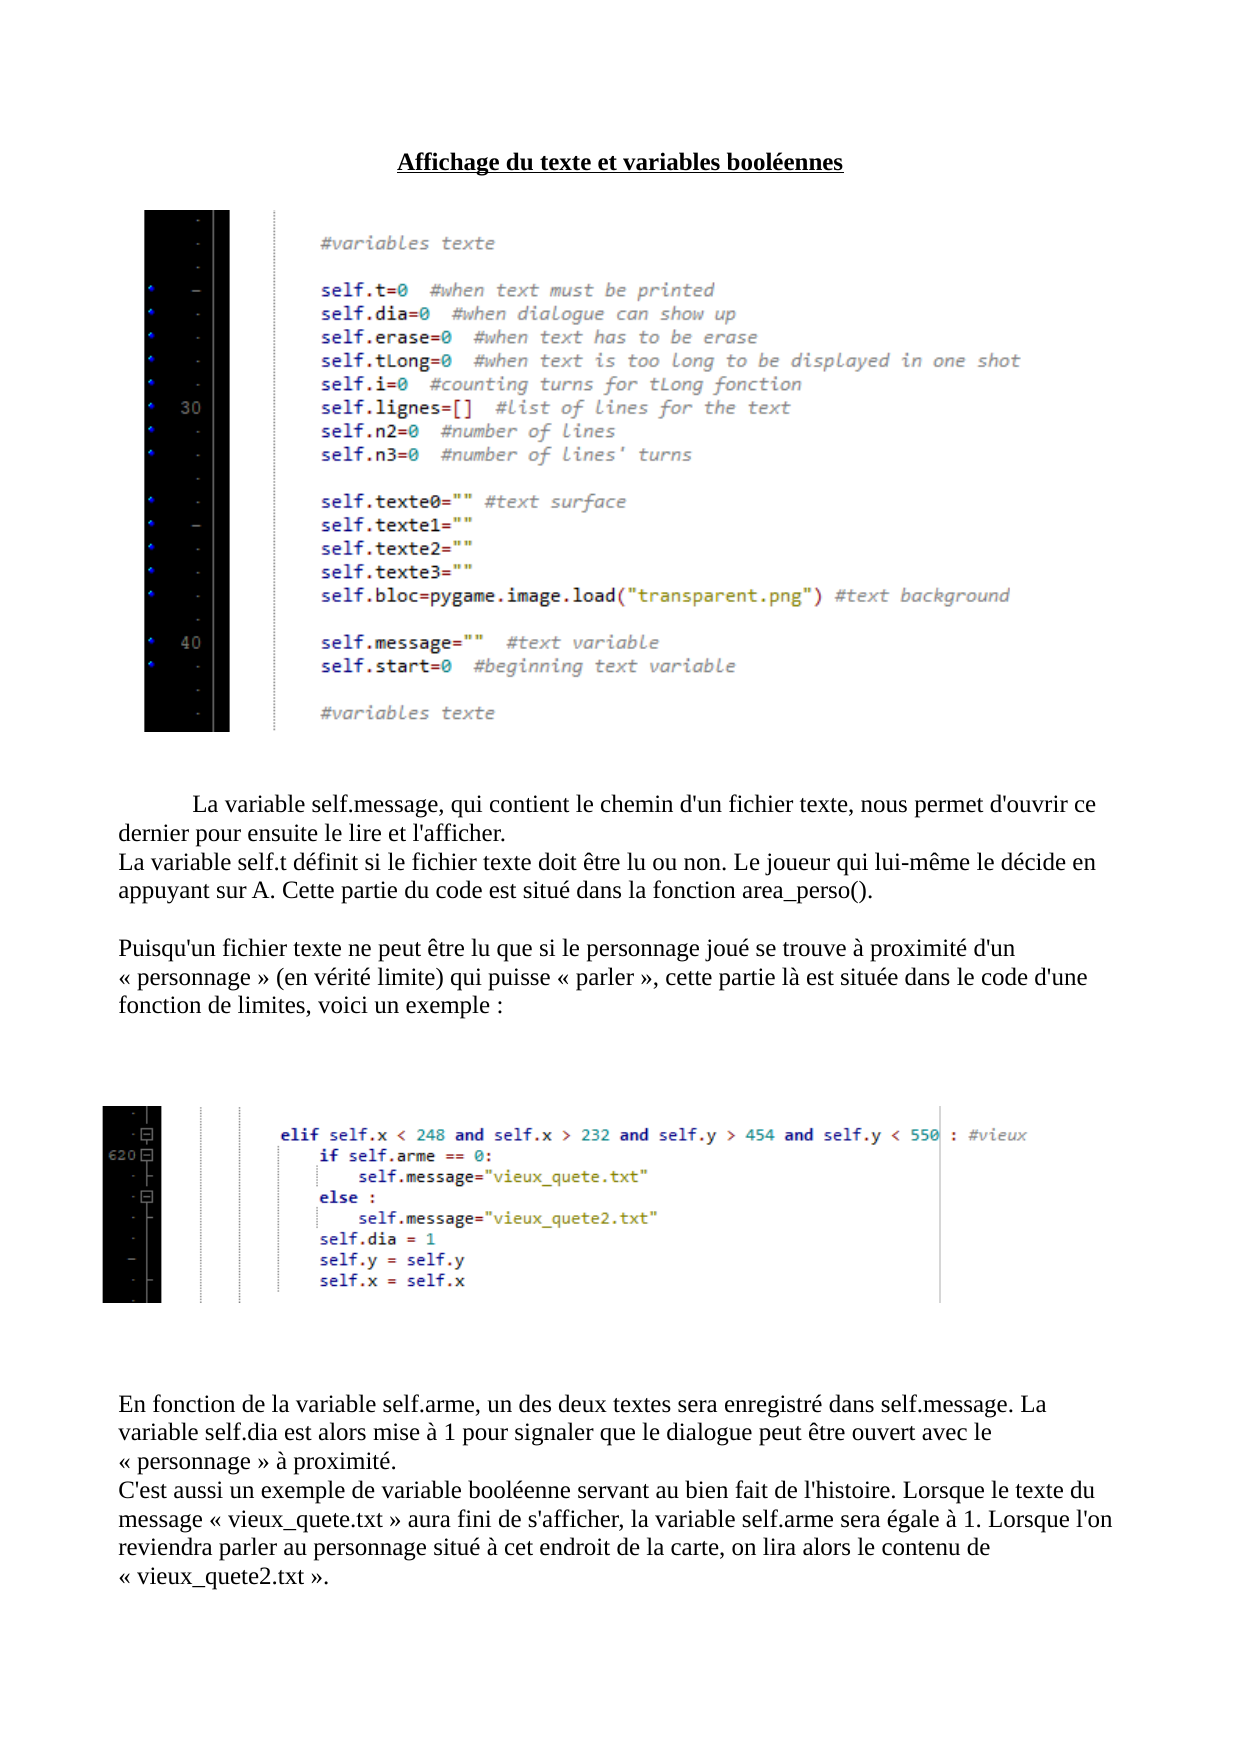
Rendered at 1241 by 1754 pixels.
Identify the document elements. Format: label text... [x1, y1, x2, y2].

text La variable self.message, qui contient le chemin d'un fichier texte, nous permet d'ouvrir ce dernier pour ensuite le lire et l'afficher. [118, 789, 1122, 847]
picture [102, 1106, 1107, 1303]
text La variable self.t définit si le fichier texte doit être lu ou non. Le joueur qui lui-même le décide en appuyant sur A. Cette partie du code est situé dans la fonction area_perso(). [118, 847, 1122, 904]
text Puisqu'un fichier texte ne peut être lu que si le personnage joué se trouve à proximité d'un « personnage » (en vérité limite) qui puisse « parler », cette partie là est située dans le code d'une fonction de limites, voici un exemple : [118, 933, 1122, 1019]
picture [144, 210, 1096, 732]
text En fonction de la variable self.arme, un des deux textes sera enregistré dans self.message. La variable self.dia est alors mise à 1 pour signaler que le dialogue peut être ouvert avec le « personnage » à proximité. [118, 1389, 1122, 1475]
text Affichage du texte et variables booléennes [118, 147, 1122, 176]
text C'est aussi un exemple de variable booléenne servant au bien fait de l'histoire. Lorsque le texte du message « vieux_quete.txt » aura fini de s'afficher, la variable self.arme sera égale à 1. Lorsque l'on reviendra parler au personnage situé à cet endroit de la carte, on lira alors le contenu de « vieux_quete2.txt ». [118, 1475, 1122, 1590]
